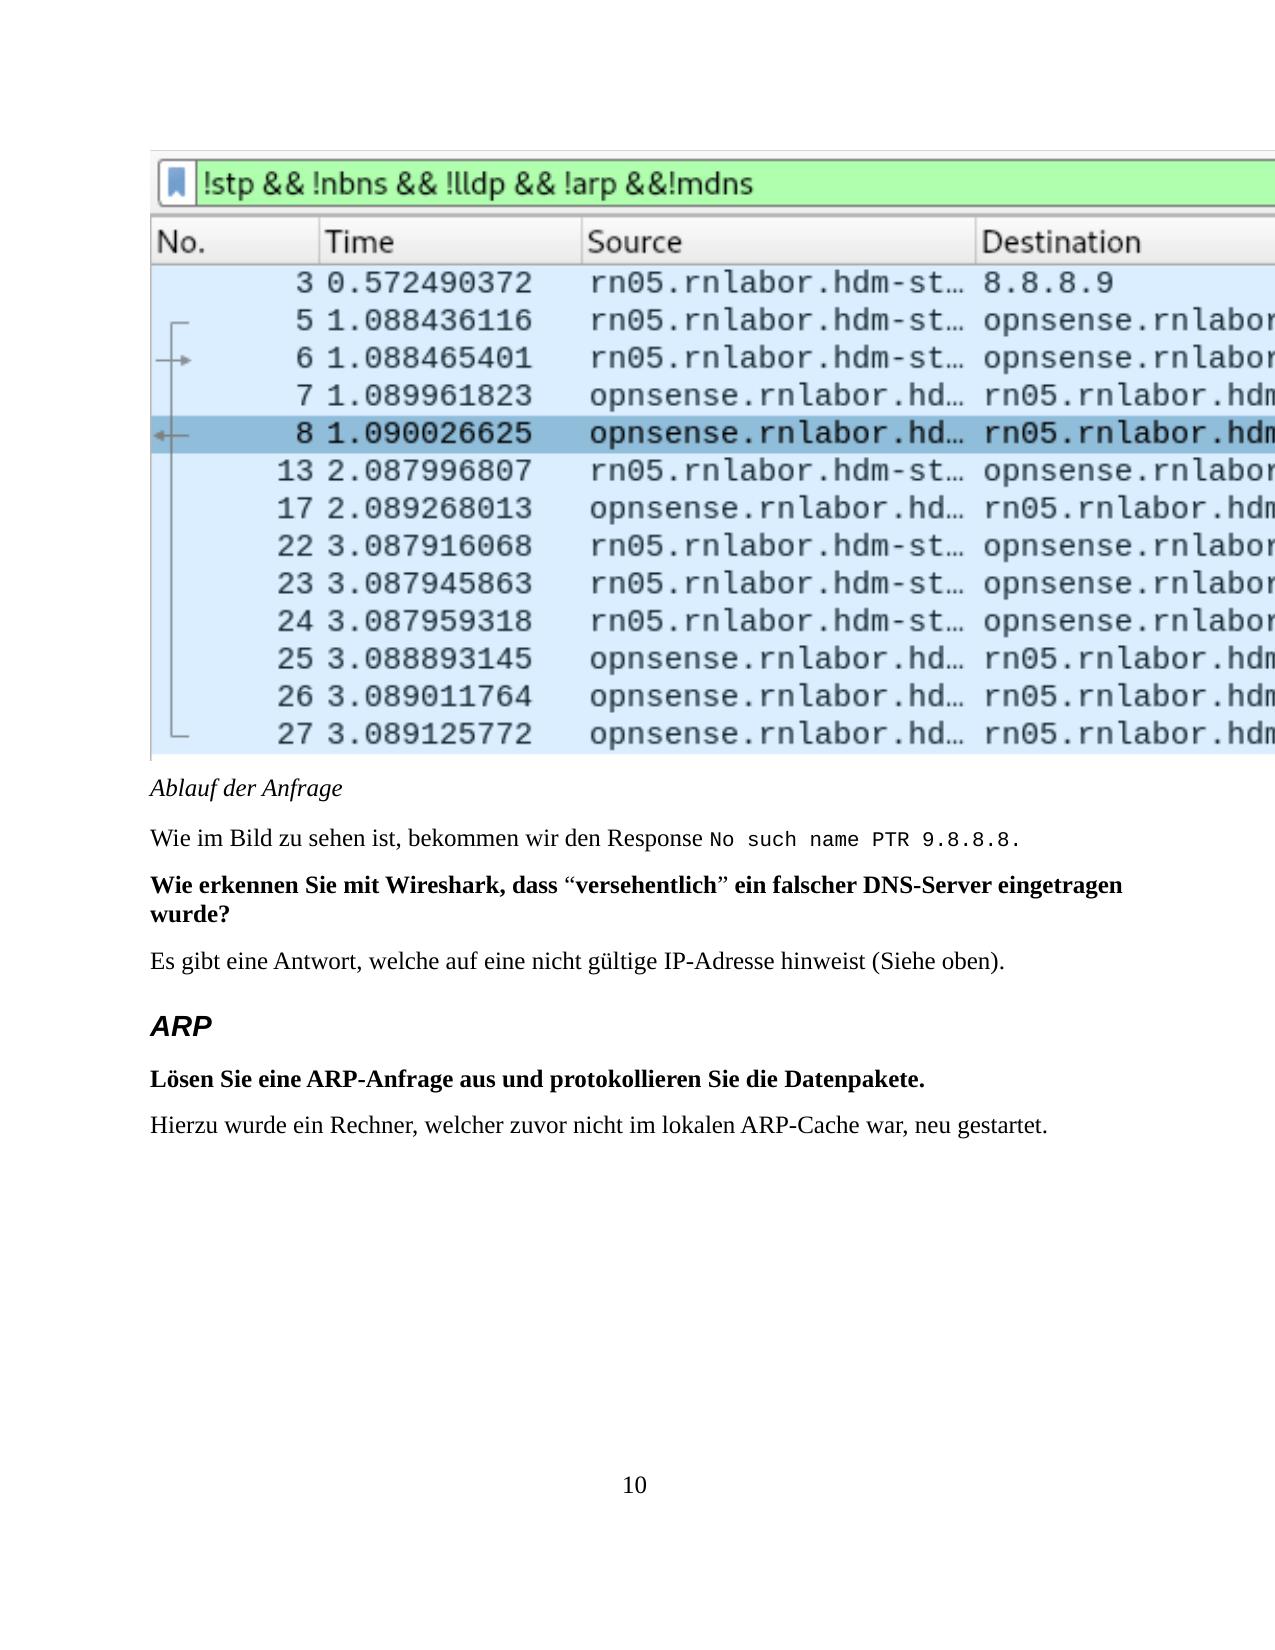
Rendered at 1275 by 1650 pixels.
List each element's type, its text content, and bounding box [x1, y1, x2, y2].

picture [150, 150, 1275, 761]
subtitle ARP [150, 1009, 1125, 1042]
text Es gibt eine Antwort, welche auf eine nicht gültige IP-Adresse hinweist (Siehe oben). [150, 946, 1125, 975]
text Wie erkennen Sie mit Wireshark, dass “versehentlich” ein falscher DNS-Server eingetragen wurde? [150, 871, 1125, 928]
text Hierzu wurde ein Rechner, welcher zuvor nicht im lokalen ARP-Cache war, neu gestartet. [150, 1110, 1125, 1139]
text Lösen Sie eine ARP-Anfrage aus und protokollieren Sie die Datenpakete. [150, 1064, 1125, 1092]
text Wie im Bild zu sehen ist, bekommen wir den Response No such name PTR 9.8.8.8. [150, 823, 1125, 853]
text Ablauf der Anfrage [150, 773, 1125, 802]
